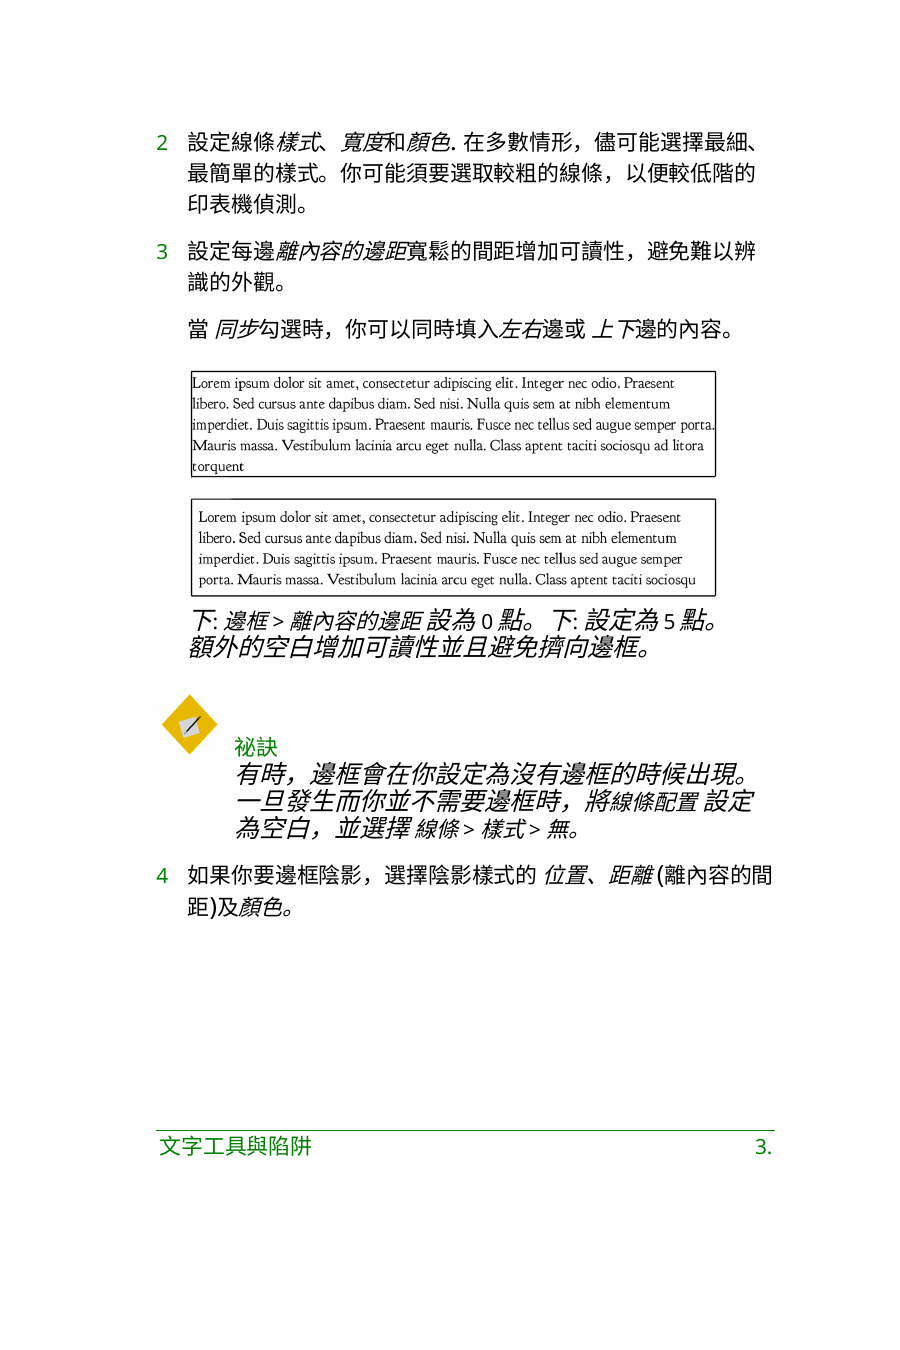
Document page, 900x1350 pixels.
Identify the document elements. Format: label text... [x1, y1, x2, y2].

table_header [720, 367, 744, 599]
table_cell 下: 邊框 > 離內容的邊距 設為 0點。下: 設定為5點。額外的空白增加可讀性並且避免擠向邊框。 [188, 600, 744, 662]
list 如果你要邊框陰影，選擇陰影樣式的 位置、距離 (離內容的間距)及顏色。 [156, 859, 775, 921]
text 有時，邊框會在你設定為沒有邊框的時候出現。一旦發生而你並不需要邊框時，將線條配置 設定為空白，並選擇 線條 > 樣式 > 無。 [234, 762, 775, 843]
picture [187, 367, 720, 600]
list 祕訣 [156, 692, 775, 762]
list 設定線條樣式、寬度和顏色. 在多數情形，儘可能選擇最細、最簡單的樣式。你可能須要選取較粗的線條，以便較低階的印表機偵測。 [156, 125, 775, 219]
picture [157, 693, 220, 756]
list 設定每邊離內容的邊距寬鬆的間距增加可讀性，避免難以辨識的外觀。 [156, 234, 775, 297]
text 當 同步勾選時，你可以同時填入左右邊或 上下邊的內容。 [187, 312, 775, 344]
